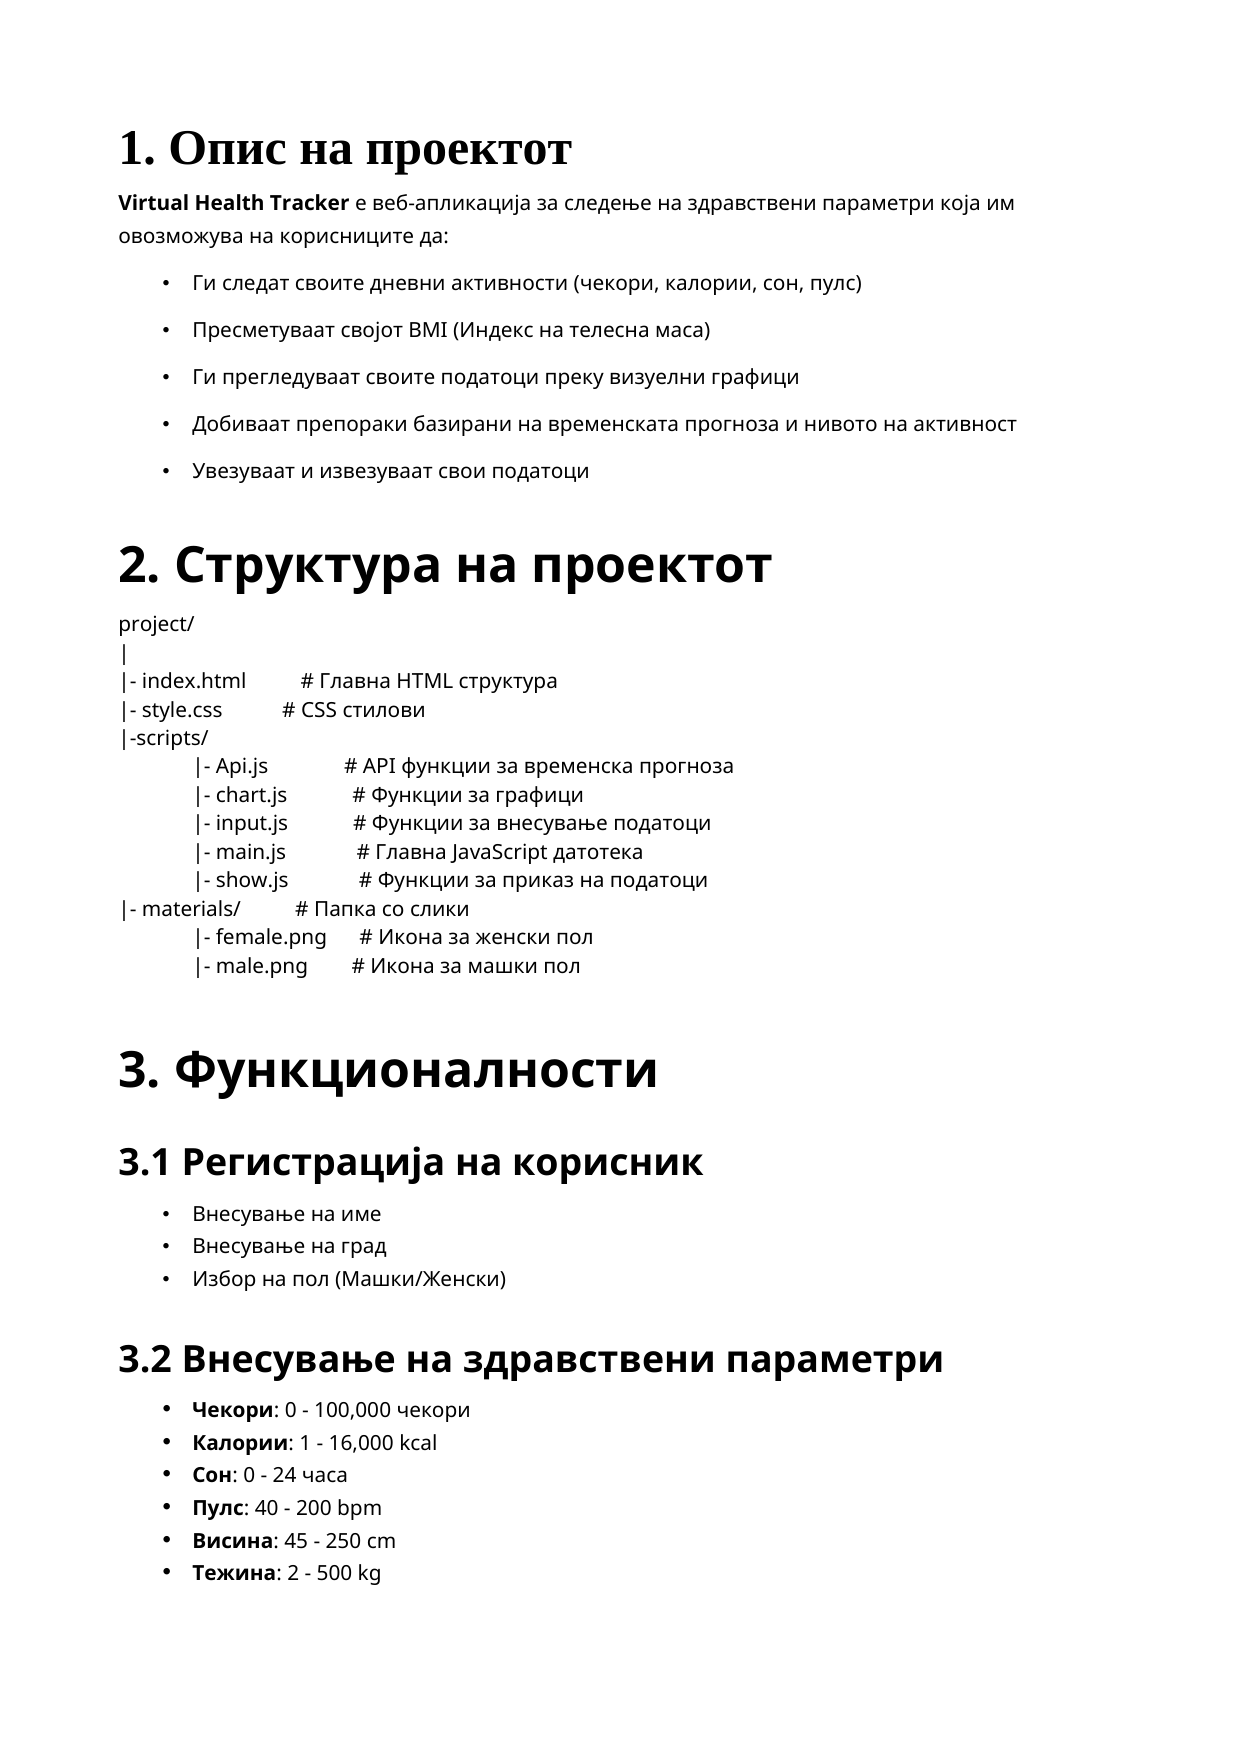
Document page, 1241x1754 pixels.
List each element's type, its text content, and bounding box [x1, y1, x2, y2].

list Пулс: 40 - 200 bpm [162, 1493, 1122, 1522]
subtitle 3.2 Внесување на здравствени параметри [118, 1332, 1122, 1383]
list Внесување на име [162, 1199, 1122, 1227]
list Избор на пол (Машки/Женски) [162, 1264, 1122, 1292]
text |- female.png # Икона за женски пол [118, 922, 1122, 951]
text |- male.png # Икона за машки пол [118, 951, 1122, 979]
subtitle 3.1 Регистрација на корисник [118, 1135, 1122, 1186]
list Чекори: 0 - 100,000 чекори [162, 1395, 1122, 1424]
list Сон: 0 - 24 часа [162, 1461, 1122, 1489]
subtitle 3. Функционалности [118, 1034, 1122, 1102]
list Внесување на град [162, 1231, 1122, 1260]
list Пресметуваат својот BMI (Индекс на телесна маса) [162, 315, 1122, 343]
text project/ [118, 609, 1122, 638]
list Тежина: 2 - 500 kg [162, 1558, 1122, 1587]
text Virtual Health Tracker е веб-апликација за следење на здравствени параметри која им овозможува на корисниците да: [118, 188, 1122, 249]
text |- index.html # Главна HTML структура [118, 666, 1122, 695]
subtitle 1. Опис на проектот [118, 118, 1122, 176]
list Калории: 1 - 16,000 kcal [162, 1428, 1122, 1456]
text | [118, 638, 1122, 666]
list Добиваат препораки базирани на временската прогноза и нивото на активност [162, 409, 1122, 438]
text |- style.css # CSS стилови [118, 695, 1122, 723]
text |-scripts/ |- Api.js # API функции за временска прогноза |- chart.js # Функции за графици |- input.js # Функции за внесување податоци |- main.js # Главна JavaScript датотека |- show.js # Функции за приказ на податоци [118, 723, 1122, 894]
list Увезуваат и извезуваат свои податоци [162, 457, 1122, 485]
list Ги следат своите дневни активности (чекори, калории, сон, пулс) [162, 268, 1122, 296]
text |- materials/ # Папка со слики [118, 894, 1122, 922]
list Висина: 45 - 250 cm [162, 1526, 1122, 1554]
list Ги прегледуваат своите податоци преку визуелни графици [162, 362, 1122, 391]
subtitle 2. Структура на проектот [118, 529, 1122, 597]
